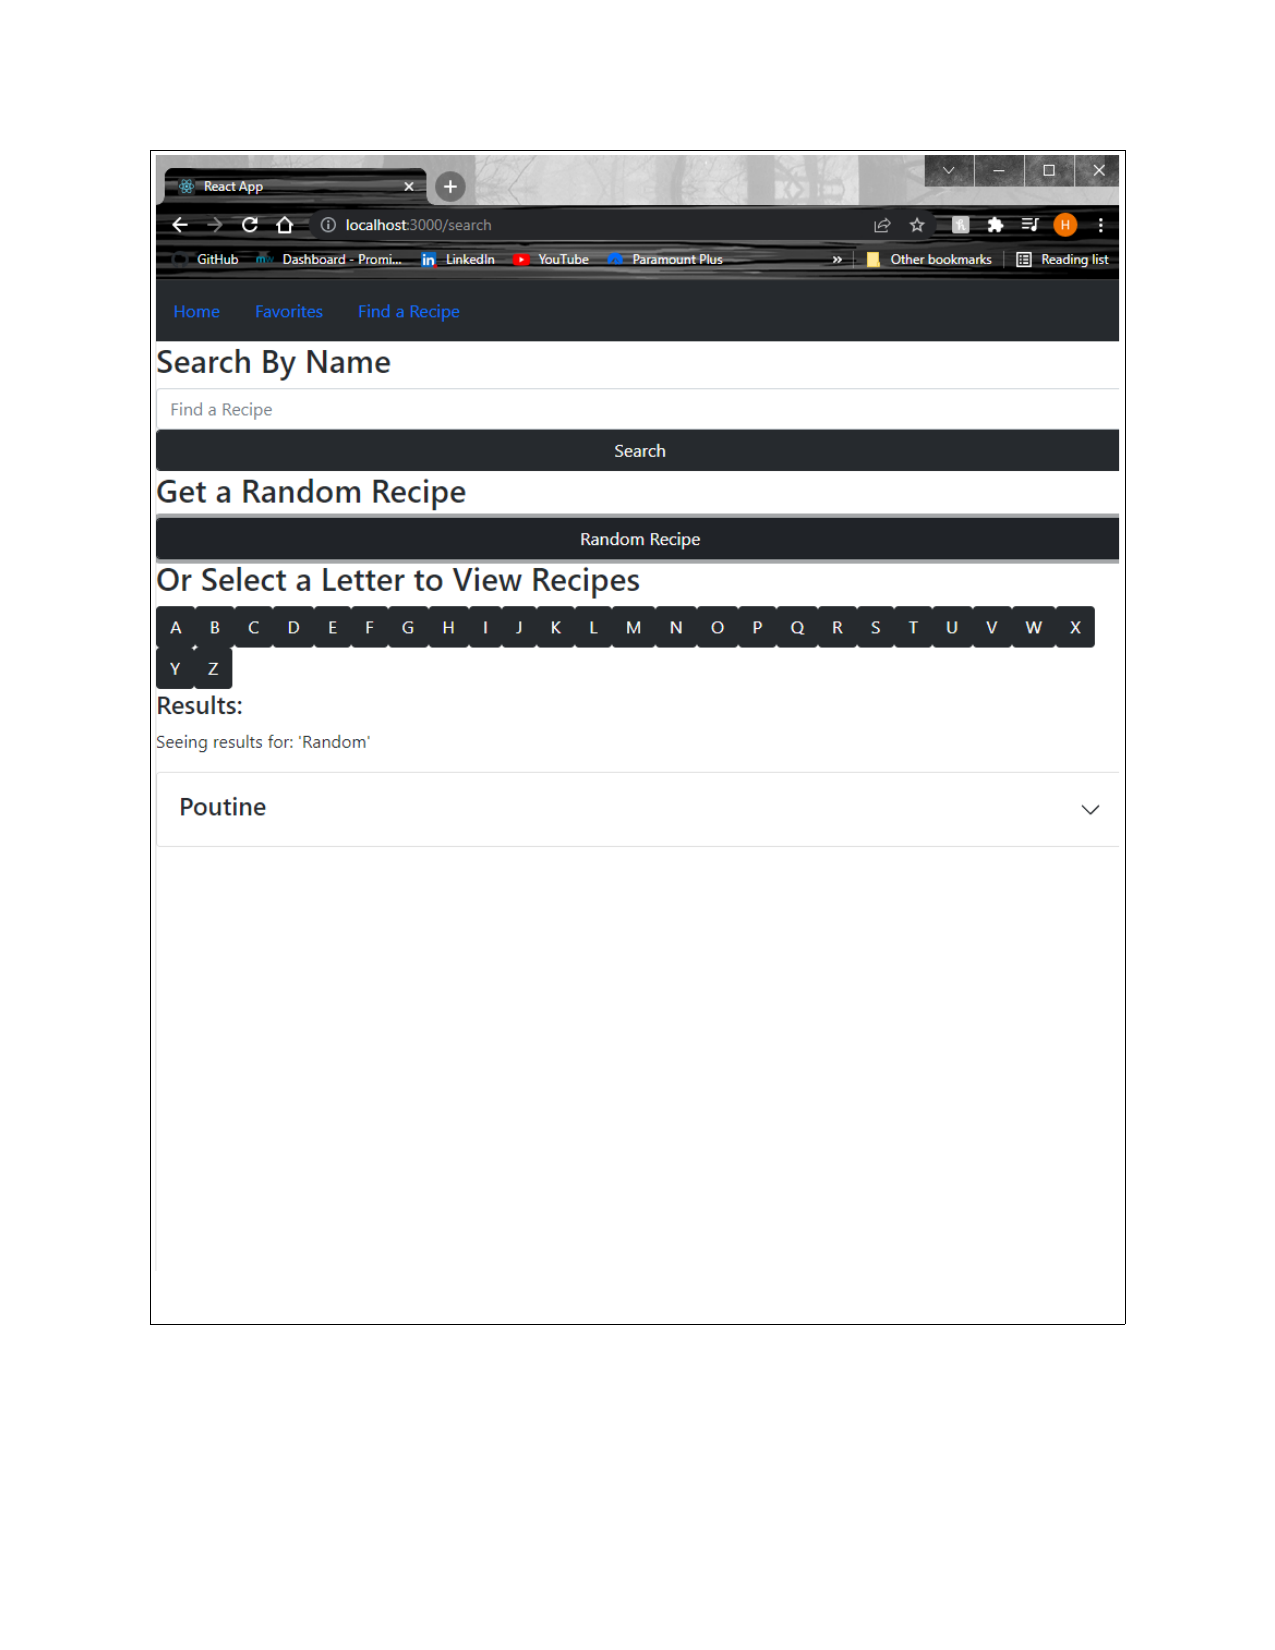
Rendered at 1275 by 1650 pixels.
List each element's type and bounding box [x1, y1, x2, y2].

picture [155, 155, 1120, 1271]
table_cell [151, 151, 1125, 1324]
